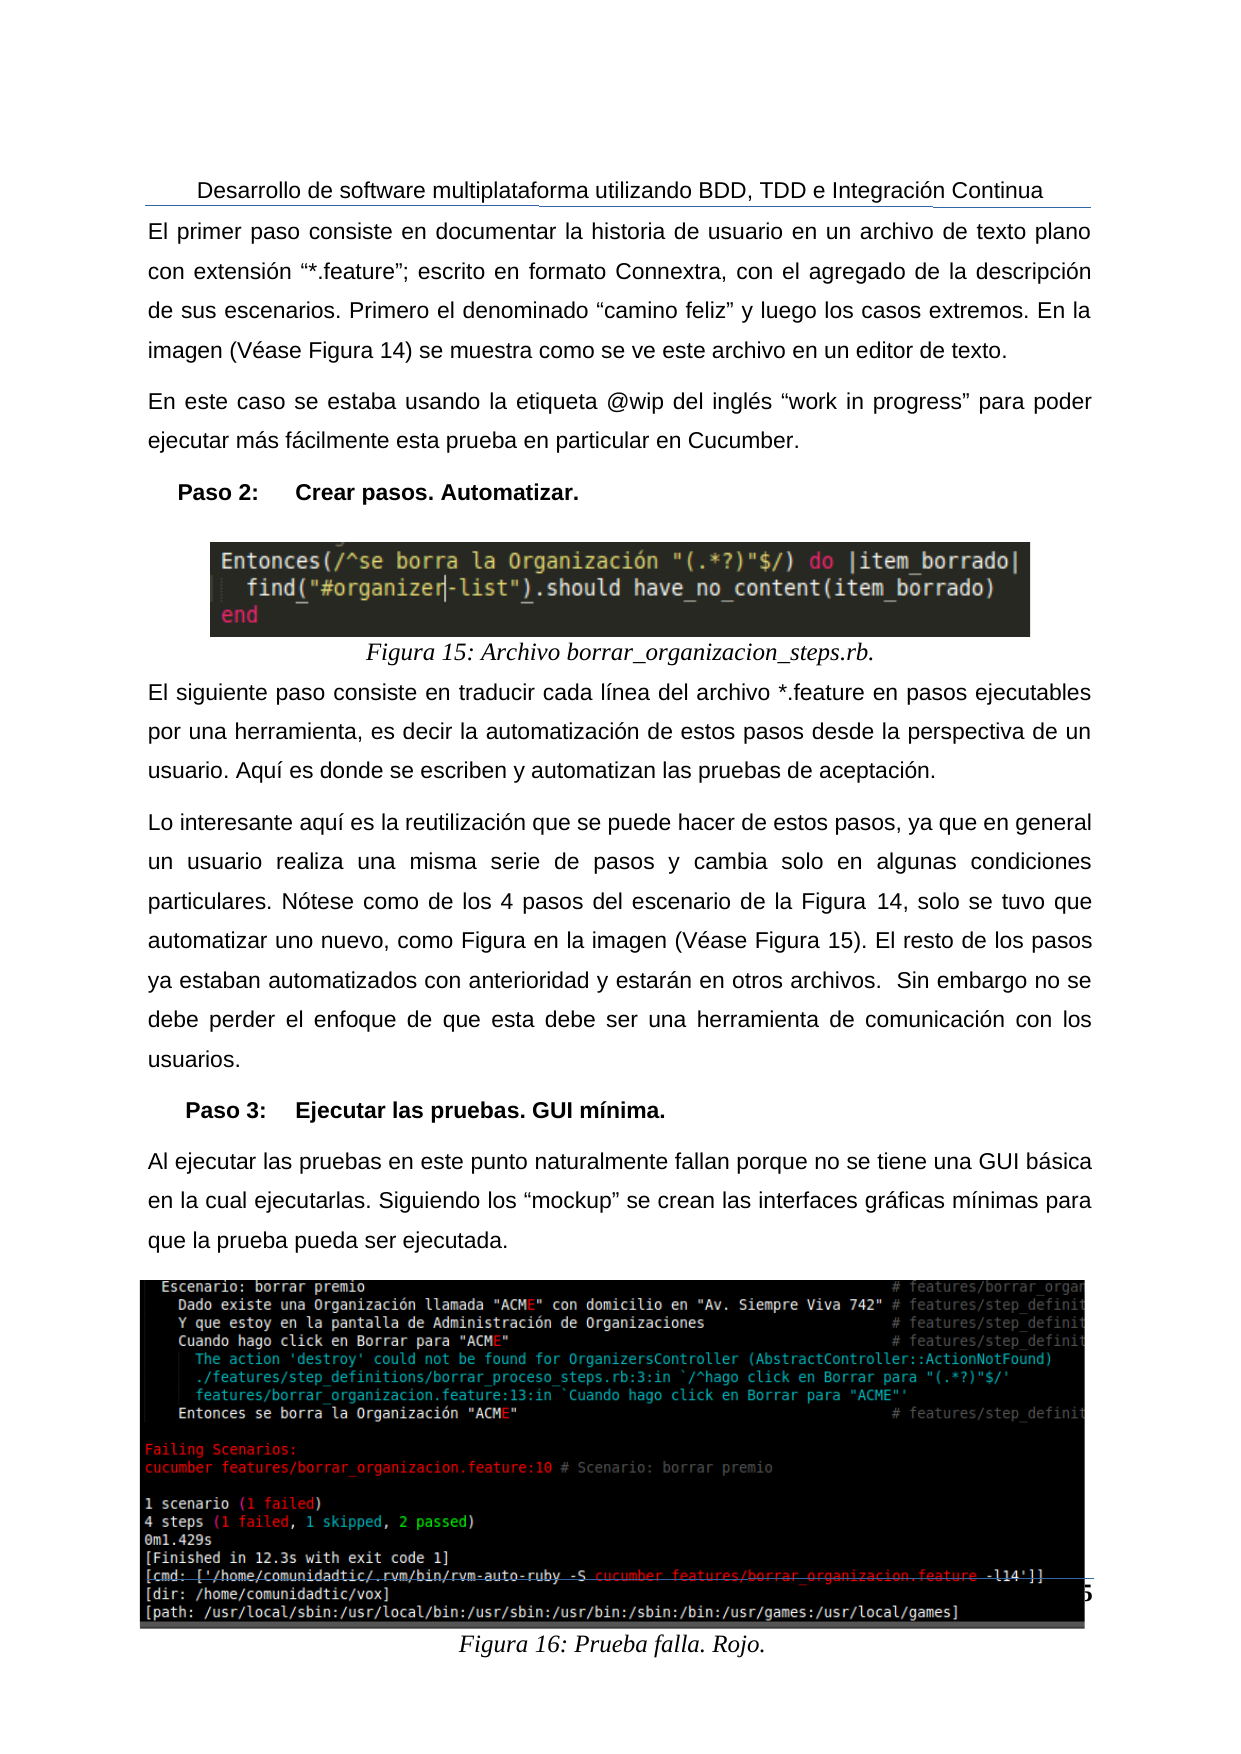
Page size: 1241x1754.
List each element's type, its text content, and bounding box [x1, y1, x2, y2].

text Al ejecutar las pruebas en este punto naturalmente fallan porque no se tiene una GUI básica en la cual ejecutarlas. Siguiendo los “mockup” se crean las interfaces gráficas mínimas para que la prueba pueda ser ejecutada. [148, 1148, 1093, 1253]
text Lo interesante aquí es la reutilización que se puede hacer de estos pasos, ya que en general un usuario realiza una misma serie de pasos y cambia solo en algunas condiciones particulares. Nótese como de los 4 pasos del escenario de la Figura 14, solo se tuvo que automatizar uno nuevo, como Figura en la imagen (Véase Figura 15). El resto de los pasos ya estaban automatizados con anterioridad y estarán en otros archivos. Sin embargo no se debe perder el enfoque de que esta debe ser una herramienta de comunicación con los usuarios. [148, 809, 1093, 1072]
text El siguiente paso consiste en traducir cada línea del archivo *.feature en pasos ejecutables por una herramienta, es decir la automatización de estos pasos desde la perspectiva de un usuario. Aquí es donde se escriben y automatizan las pruebas de aceptación. [148, 530, 1093, 784]
list En este caso se estaba usando la etiqueta @wip del inglés “work in progress” para poder ejecutar más fácilmente esta prueba en particular en Cucumber. [148, 388, 1093, 454]
list Figura 15: Archivo borrar_organizacion_steps.rb. [210, 637, 1030, 665]
list El primer paso consiste en documentar la historia de usuario en un archivo de texto plano con extensión “*.feature”; escrito en formato Connextra, con el agregado de la descripción de sus escenarios. Primero el denominado “camino feliz” y luego los casos extremos. En la imagen (Véase Figura 14) se muestra como se ve este archivo en un editor de texto. [148, 218, 1093, 363]
text [140, 1267, 1085, 1280]
text Figura 16: Prueba falla. Rojo. [140, 1629, 1085, 1658]
picture [139, 1280, 1085, 1629]
list [210, 530, 1030, 542]
list Crear pasos. Automatizar. [177, 479, 1093, 505]
picture [210, 542, 1031, 637]
list Ejecutar las pruebas. GUI mínima. [185, 1097, 1093, 1123]
